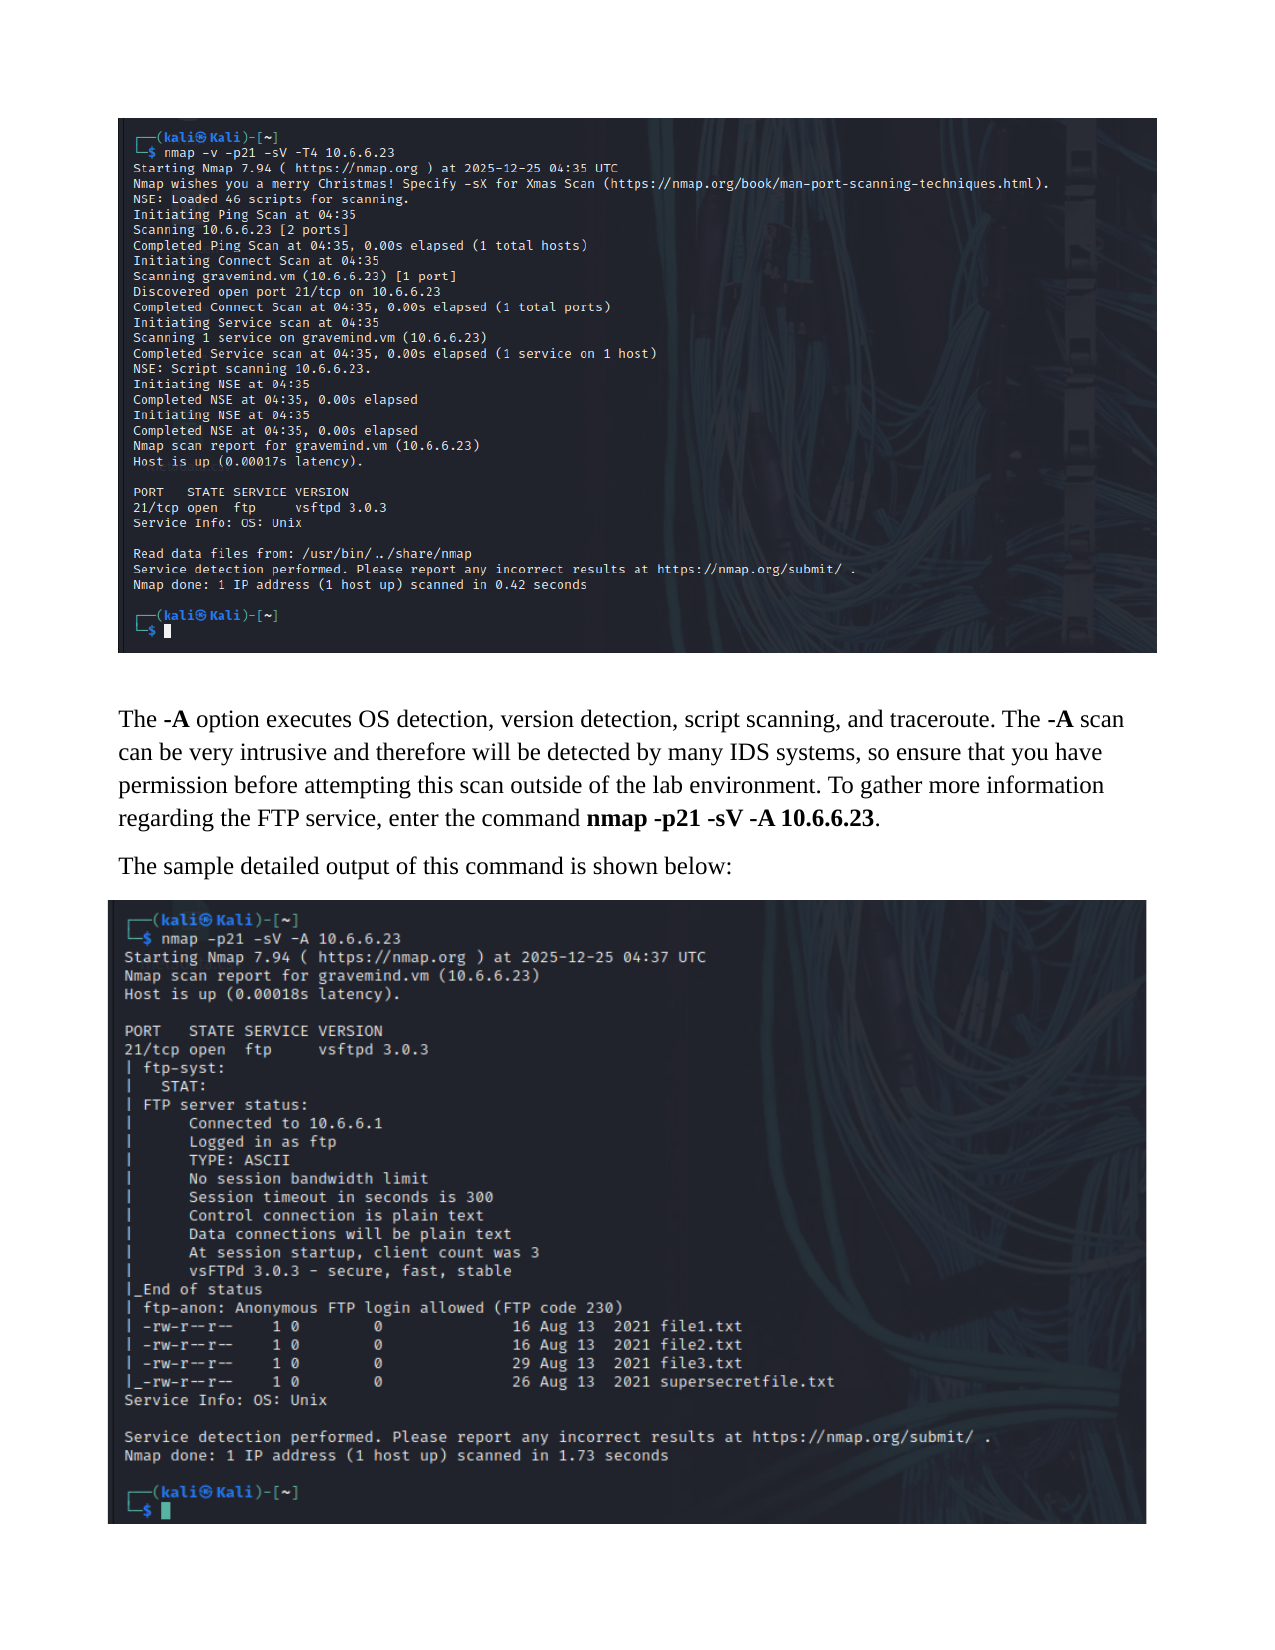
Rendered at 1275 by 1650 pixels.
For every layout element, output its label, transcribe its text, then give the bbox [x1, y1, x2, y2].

picture [107, 900, 1147, 1524]
text The sample detailed output of this command is shown below: [118, 851, 1157, 880]
picture [118, 118, 1157, 653]
text The -A option executes OS detection, version detection, script scanning, and traceroute. The -A scan can be very intrusive and therefore will be detected by many IDS systems, so ensure that you have permission before attempting this scan outside of the lab environment. To gather more information regarding the FTP service, enter the command nmap -p21 -sV -A 10.6.6.23. [118, 704, 1157, 832]
